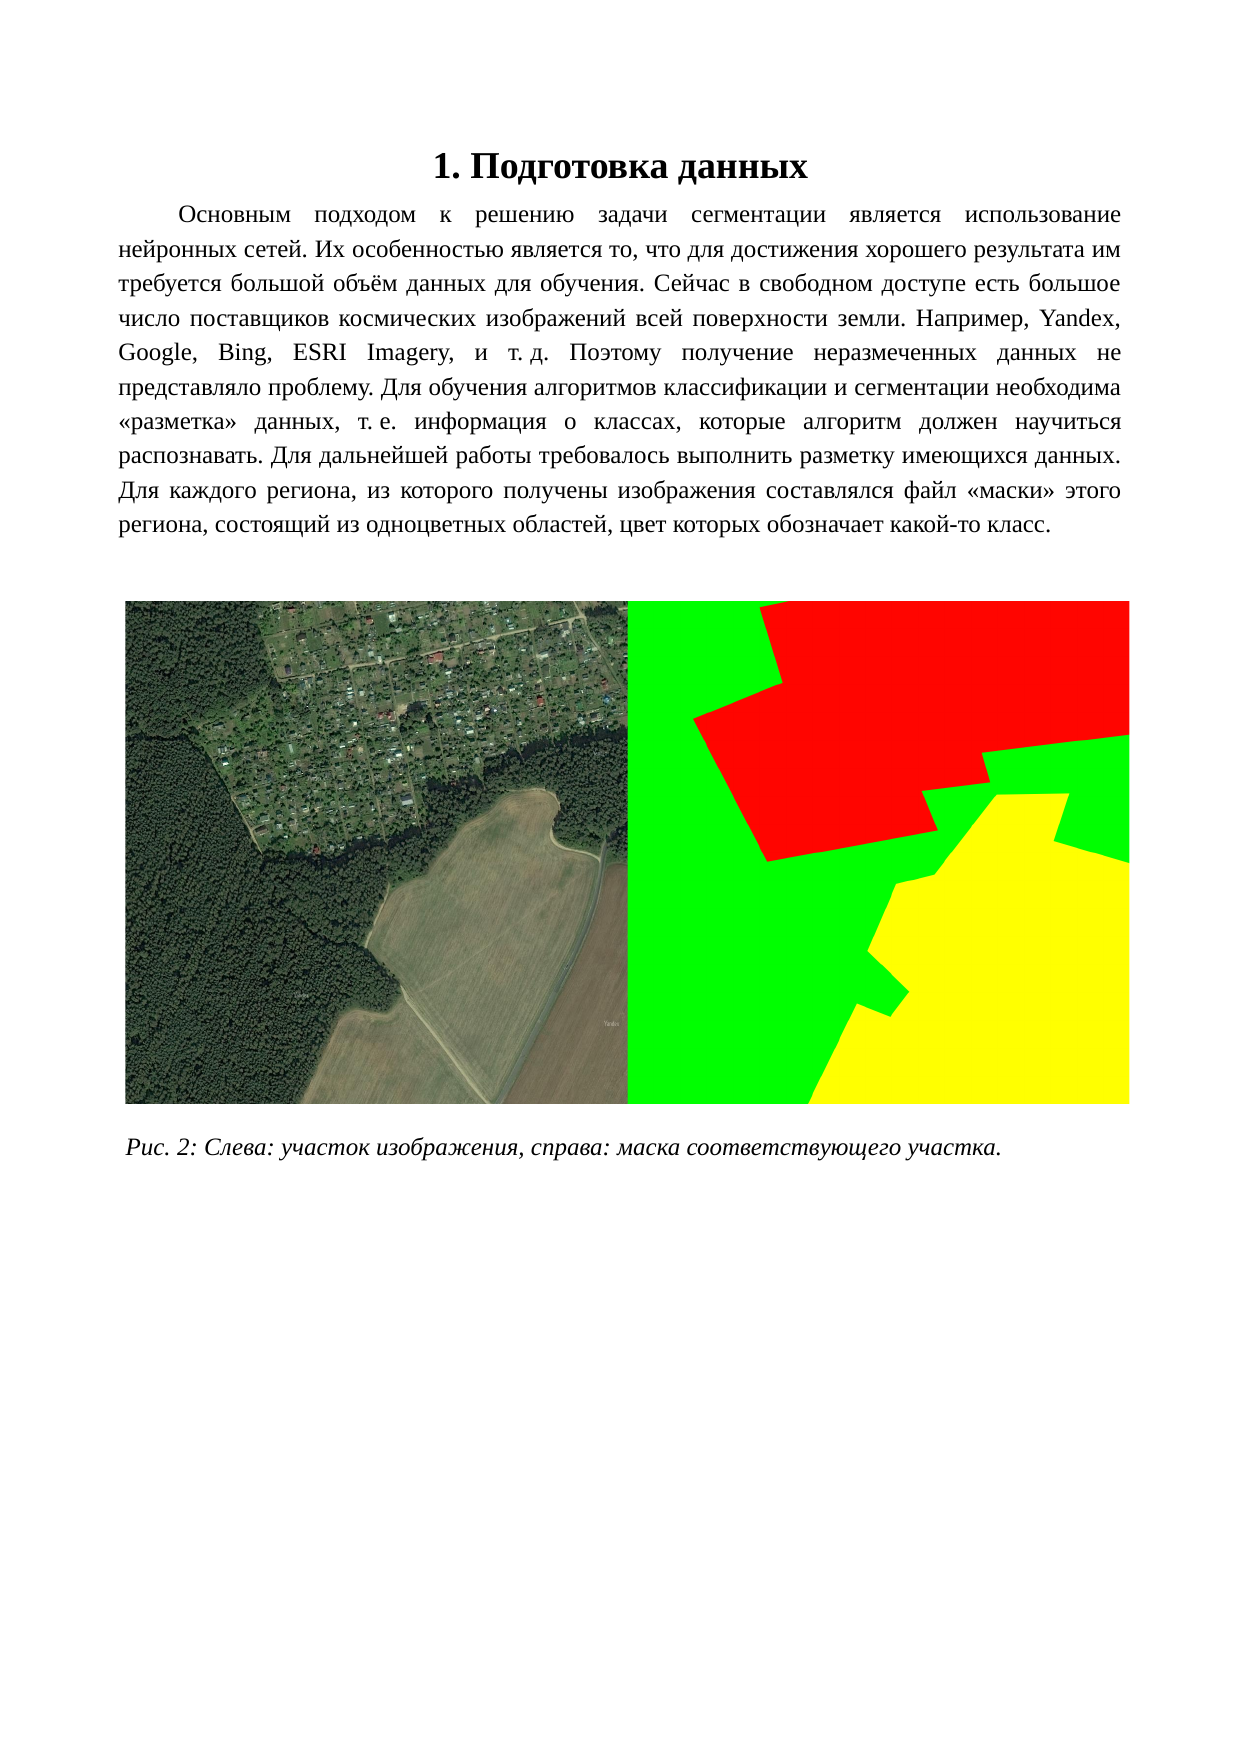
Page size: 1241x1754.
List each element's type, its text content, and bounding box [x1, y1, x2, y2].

text Основным подходом к решению задачи сегментации является использование нейронных сетей. Их особенностью является то, что для достижения хорошего результата им требуется большой объём данных для обучения. Сейчас в свободном доступе есть большое число поставщиков космических изображений всей поверхности земли. Например, Yandex, Google, Bing, ESRI Imagery, и т. д. Поэтому получение неразмеченных данных не представляло проблему. Для обучения алгоритмов классификации и сегментации необходима «разметка» данных, т. е. информация о классах, которые алгоритм должен научиться распознавать. Для дальнейшей работы требовалось выполнить разметку имеющихся данных. Для каждого региона, из которого получены изображения составлялся файл «маски» этого региона, состоящий из одноцветных областей, цвет которых обозначает какой-то класс. [118, 199, 1122, 538]
text Рис. 2: Слева: участок изображения, справа: маска соответствующего участка. [125, 1104, 1129, 1161]
picture [125, 601, 1130, 1104]
subtitle 1. Подготовка данных [118, 143, 1122, 187]
